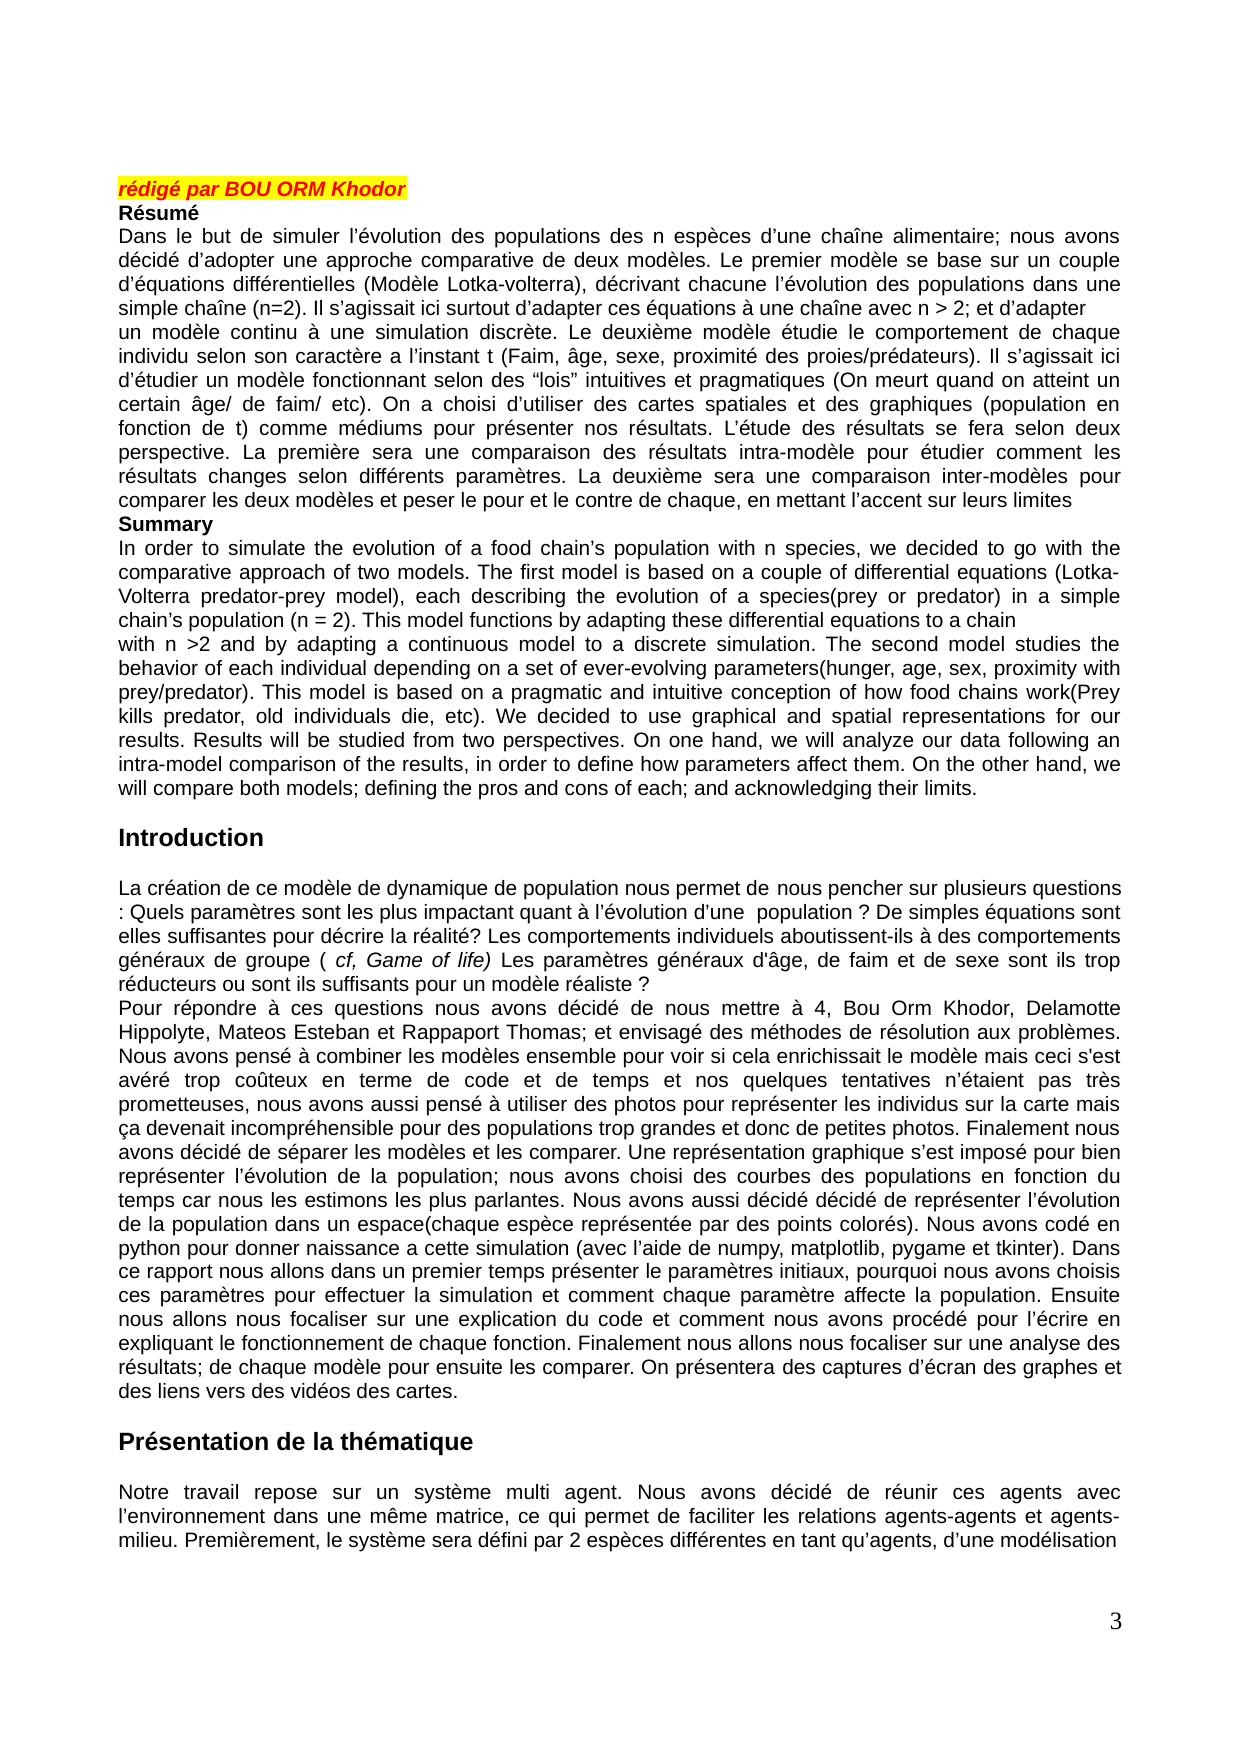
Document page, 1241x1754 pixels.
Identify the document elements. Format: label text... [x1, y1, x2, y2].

text Introduction [118, 823, 1122, 852]
text La création de ce modèle de dynamique de population nous permet de nous pencher sur plusieurs questions : Quels paramètres sont les plus impactant quant à l’évolution d’une population ? De simples équations sont elles suffisantes pour décrire la réalité? Les comportements individuels aboutissent-ils à des comportements généraux de groupe ( cf, Game of life) Les paramètres généraux d'âge, de faim et de sexe sont ils trop réducteurs ou sont ils suffisants pour un modèle réaliste ? [118, 876, 1122, 996]
text Notre travail repose sur un système multi agent. Nous avons décidé de réunir ces agents avec l’environnement dans une même matrice, ce qui permet de faciliter les relations agents-agents et agents-milieu. Premièrement, le système sera défini par 2 espèces différentes en tant qu’agents, d’une modélisation [118, 1480, 1122, 1552]
text In order to simulate the evolution of a food chain’s population with n species, we decided to go with the comparative approach of two models. The first model is based on a couple of differential equations (Lotka-Volterra predator-prey model), each describing the evolution of a species(prey or predator) in a simple chain’s population (n = 2). This model functions by adapting these differential equations to a chain [118, 536, 1122, 632]
text Présentation de la thématique [118, 1427, 1122, 1456]
text with n >2 and by adapting a continuous model to a discrete simulation. The second model studies the behavior of each individual depending on a set of ever-evolving parameters(hunger, age, sex, proximity with prey/predator). This model is based on a pragmatic and intuitive conception of how food chains work(Prey kills predator, old individuals die, etc). We decided to use graphical and spatial representations for our results. Results will be studied from two perspectives. On one hand, we will analyze our data following an intra-model comparison of the results, in order to define how parameters affect them. On the other hand, we will compare both models; defining the pros and cons of each; and acknowledging their limits. [118, 632, 1122, 799]
text un modèle continu à une simulation discrète. Le deuxième modèle étudie le comportement de chaque individu selon son caractère a l’instant t (Faim, âge, sexe, proximité des proies/prédateurs). Il s’agissait ici d’étudier un modèle fonctionnant selon des “lois” intuitives et pragmatiques (On meurt quand on atteint un certain âge/ de faim/ etc). On a choisi d’utiliser des cartes spatiales et des graphiques (population en fonction de t) comme médiums pour présenter nos résultats. L’étude des résultats se fera selon deux perspective. La première sera une comparaison des résultats intra-modèle pour étudier comment les résultats changes selon différents paramètres. La deuxième sera une comparaison inter-modèles pour comparer les deux modèles et peser le pour et le contre de chaque, en mettant l’accent sur leurs limites [118, 320, 1122, 512]
text Pour répondre à ces questions nous avons décidé de nous mettre à 4, Bou Orm Khodor, Delamotte Hippolyte, Mateos Esteban et Rappaport Thomas; et envisagé des méthodes de résolution aux problèmes. Nous avons pensé à combiner les modèles ensemble pour voir si cela enrichissait le modèle mais ceci s'est avéré trop coûteux en terme de code et de temps et nos quelques tentatives n’étaient pas très prometteuses, nous avons aussi pensé à utiliser des photos pour représenter les individus sur la carte mais ça devenait incompréhensible pour des populations trop grandes et donc de petites photos. Finalement nous avons décidé de séparer les modèles et les comparer. Une représentation graphique s’est imposé pour bien représenter l’évolution de la population; nous avons choisi des courbes des populations en fonction du temps car nous les estimons les plus parlantes. Nous avons aussi décidé décidé de représenter l’évolution de la population dans un espace(chaque espèce représentée par des points colorés). Nous avons codé en python pour donner naissance a cette simulation (avec l’aide de numpy, matplotlib, pygame et tkinter). Dans ce rapport nous allons dans un premier temps présenter le paramètres initiaux, pourquoi nous avons choisis ces paramètres pour effectuer la simulation et comment chaque paramètre affecte la population. Ensuite nous allons nous focaliser sur une explication du code et comment nous avons procédé pour l’écrire en expliquant le fonctionnement de chaque fonction. Finalement nous allons nous focaliser sur une analyse des résultats; de chaque modèle pour ensuite les comparer. On présentera des captures d’écran des graphes et des liens vers des vidéos des cartes. [118, 996, 1122, 1403]
text Summary [118, 512, 1122, 536]
text rédigé par BOU ORM Khodor [118, 176, 1122, 200]
text Dans le but de simuler l’évolution des populations des n espèces d’une chaîne alimentaire; nous avons décidé d’adopter une approche comparative de deux modèles. Le premier modèle se base sur un couple d’équations différentielles (Modèle Lotka-volterra), décrivant chacune l’évolution des populations dans une simple chaîne (n=2). Il s’agissait ici surtout d’adapter ces équations à une chaîne avec n > 2; et d’adapter [118, 224, 1122, 320]
text Résumé [118, 200, 1122, 224]
